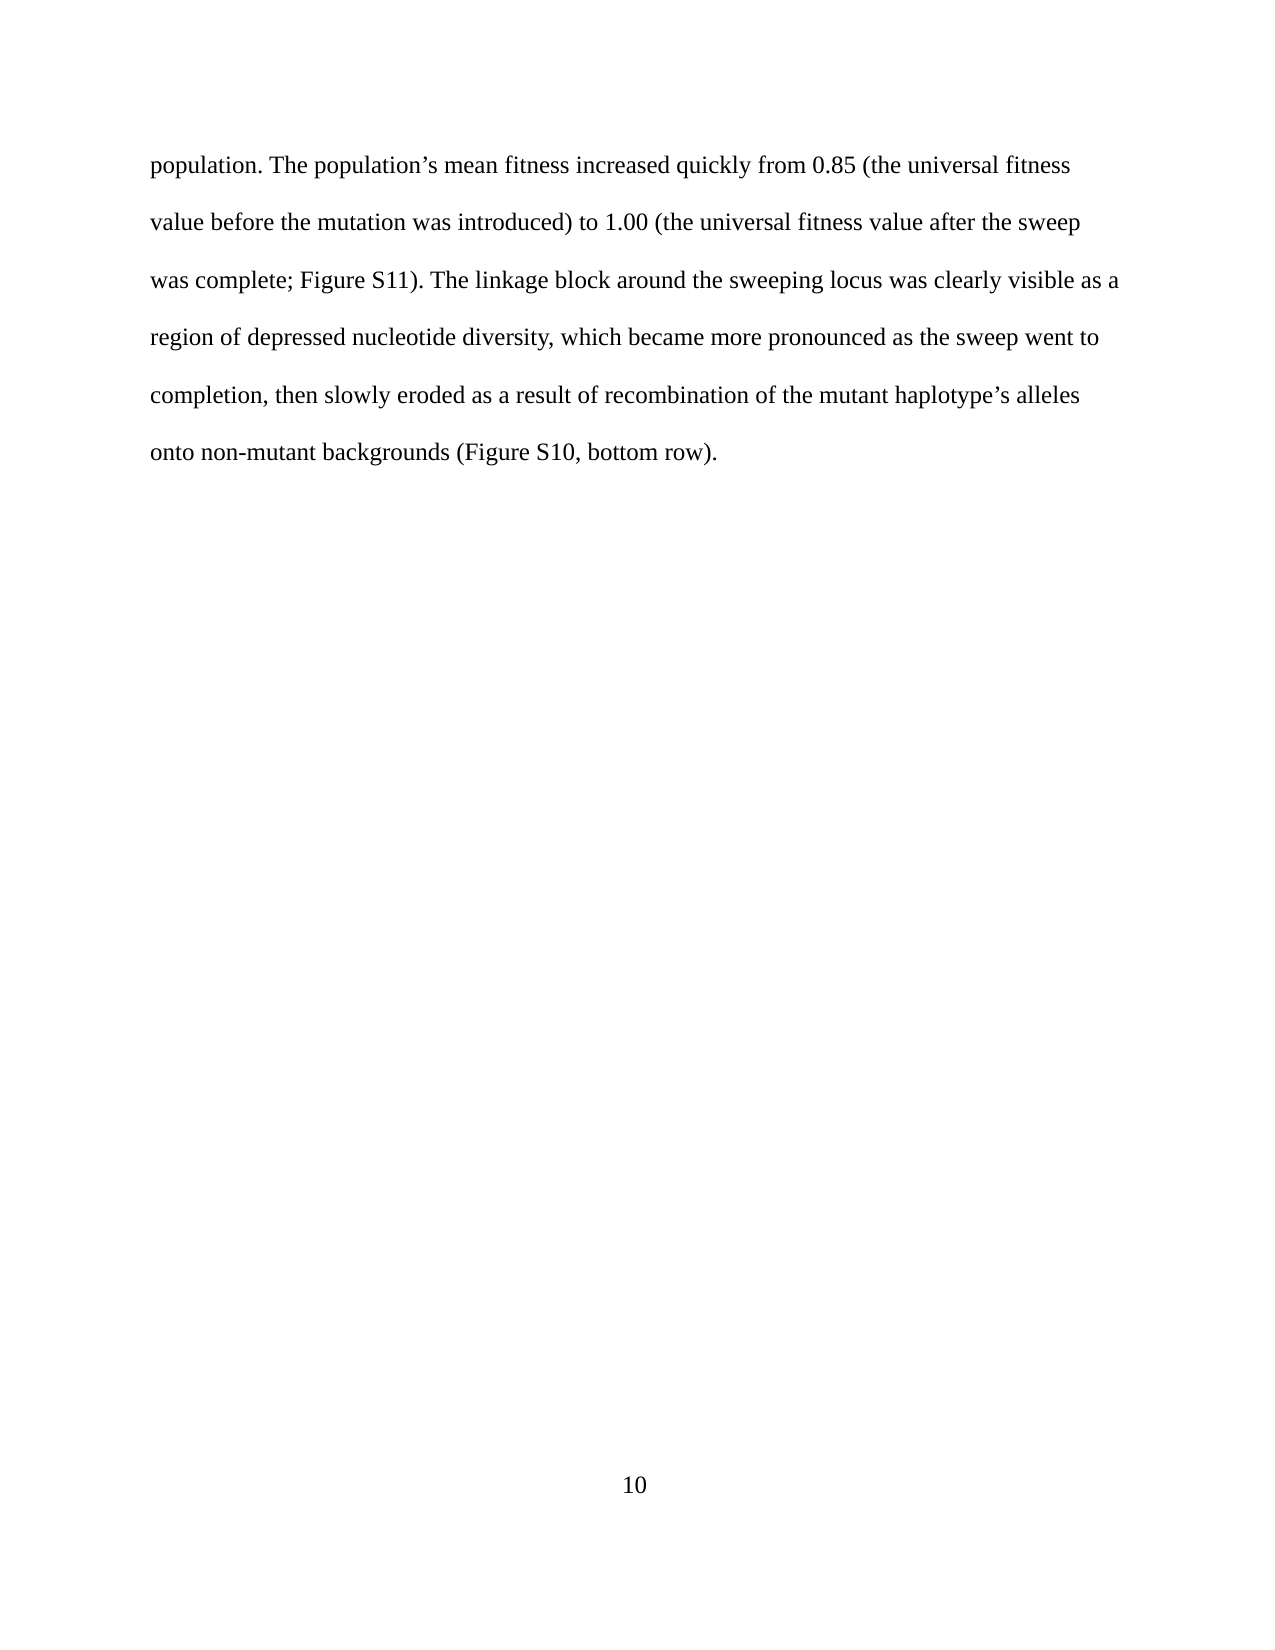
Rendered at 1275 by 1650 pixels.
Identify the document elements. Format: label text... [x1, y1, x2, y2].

text population. The population’s mean fitness increased quickly from 0.85 (the universal fitness value before the mutation was introduced) to 1.00 (the universal fitness value after the sweep was complete; Figure S11). The linkage block around the sweeping locus was clearly visible as a region of depressed nucleotide diversity, which became more pronounced as the sweep went to completion, then slowly eroded as a result of recombination of the mutant haplotype’s alleles onto non-mutant backgrounds (Figure S10, bottom row). [150, 150, 1125, 466]
